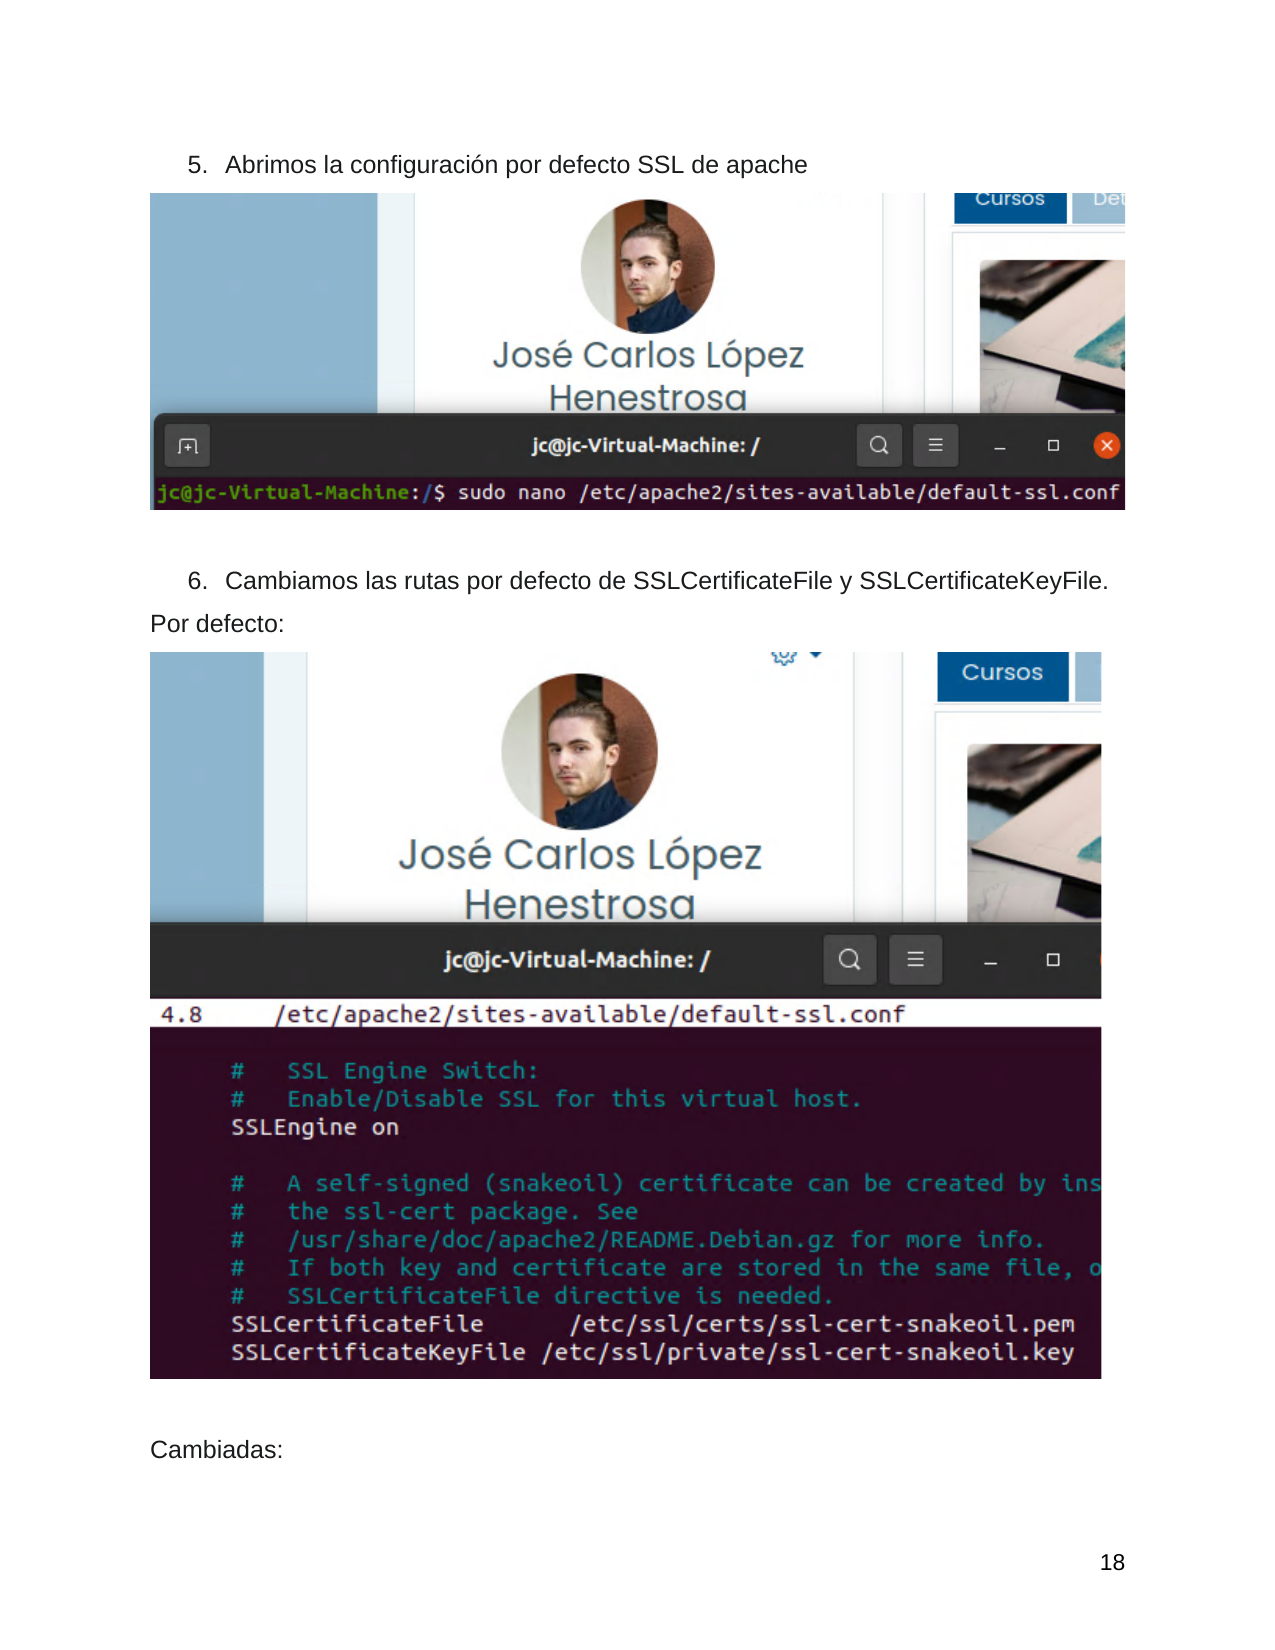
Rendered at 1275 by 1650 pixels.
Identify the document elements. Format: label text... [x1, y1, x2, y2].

list Abrimos la configuración por defecto SSL de apache [187, 150, 1125, 179]
text Por defecto: [150, 609, 1125, 638]
picture [150, 193, 1125, 510]
picture [150, 652, 1102, 1379]
list Cambiamos las rutas por defecto de SSLCertificateFile y SSLCertificateKeyFile. [187, 566, 1125, 595]
text Cambiadas: [150, 1435, 1125, 1464]
